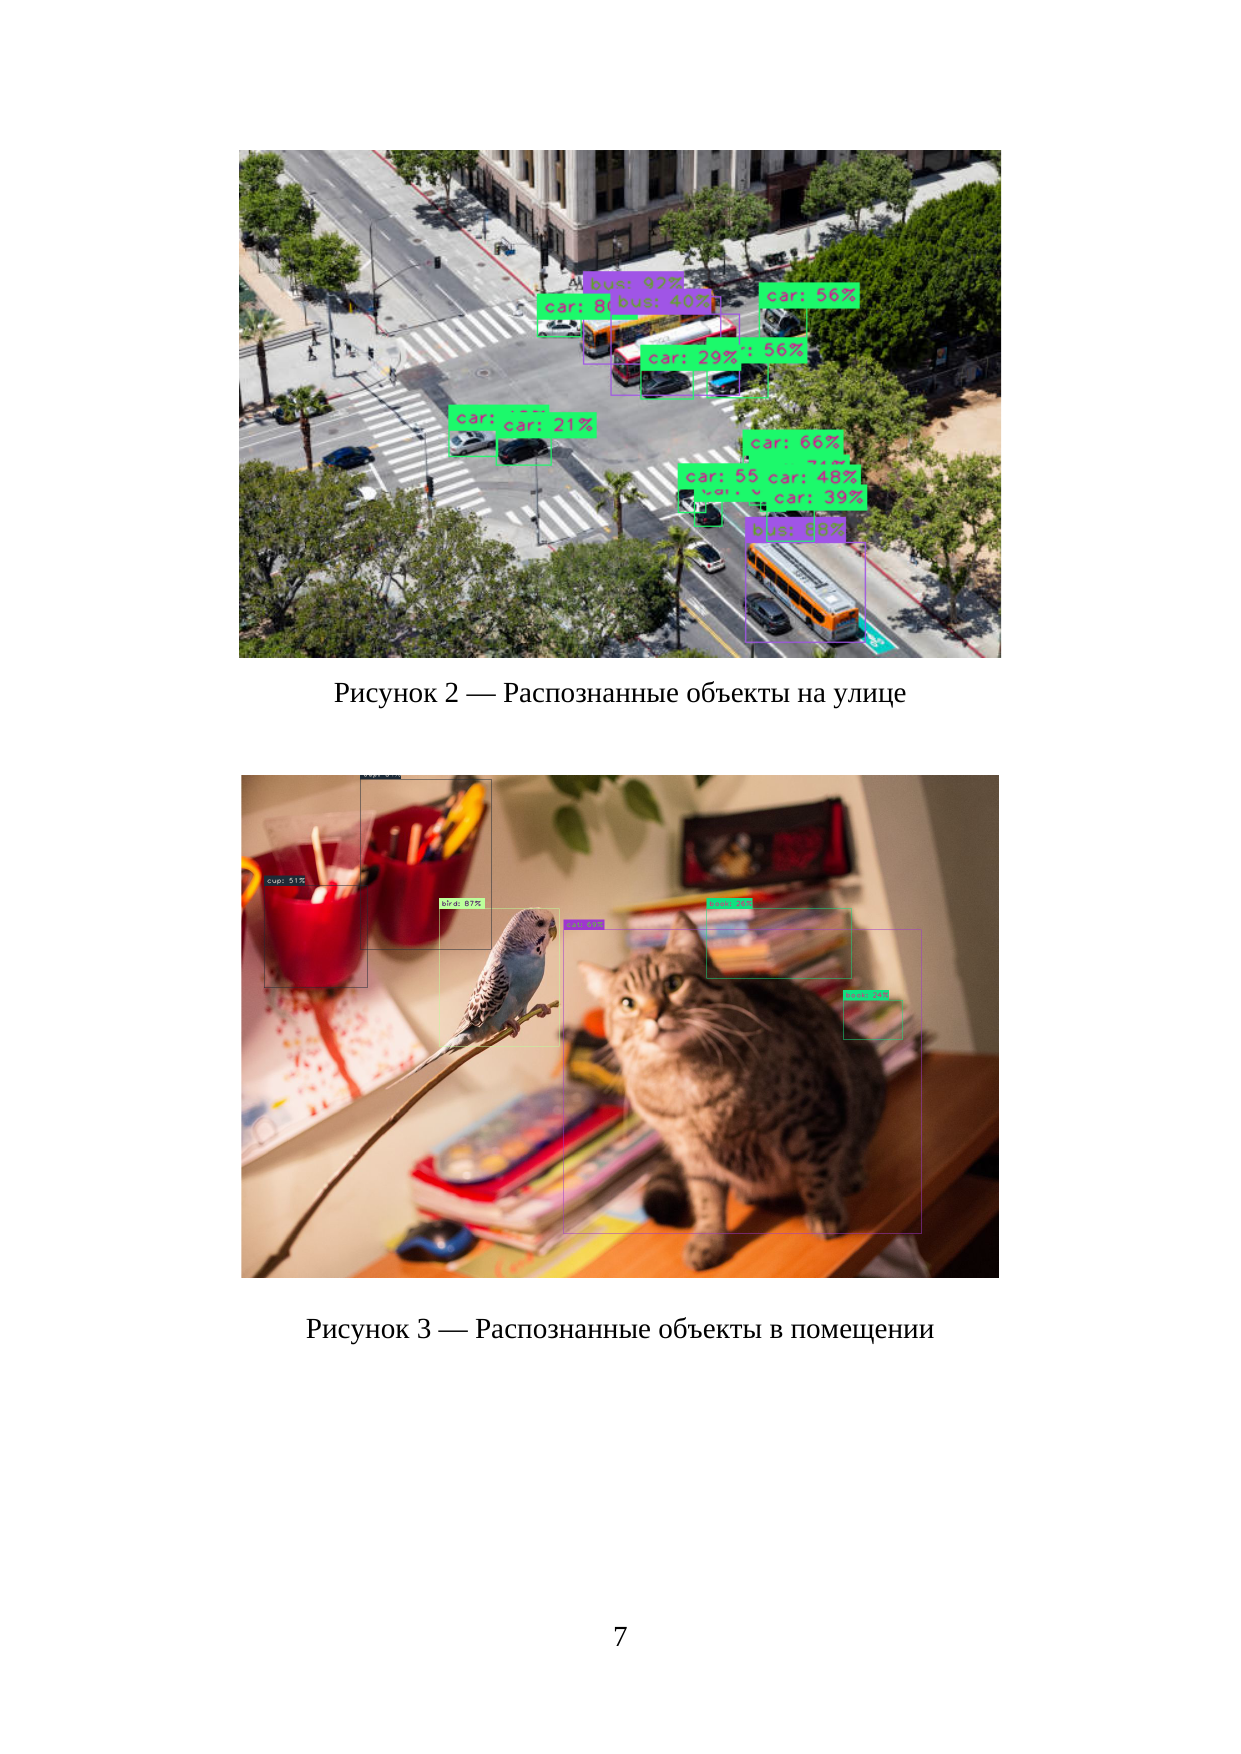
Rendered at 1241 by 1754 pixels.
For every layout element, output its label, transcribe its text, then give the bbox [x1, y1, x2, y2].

picture [239, 150, 1002, 658]
text Рисунок 2 — Распознанные объекты на улице [150, 150, 1090, 708]
picture [241, 775, 999, 1278]
text Рисунок 3 — Распознанные объекты в помещении [150, 775, 1090, 1344]
